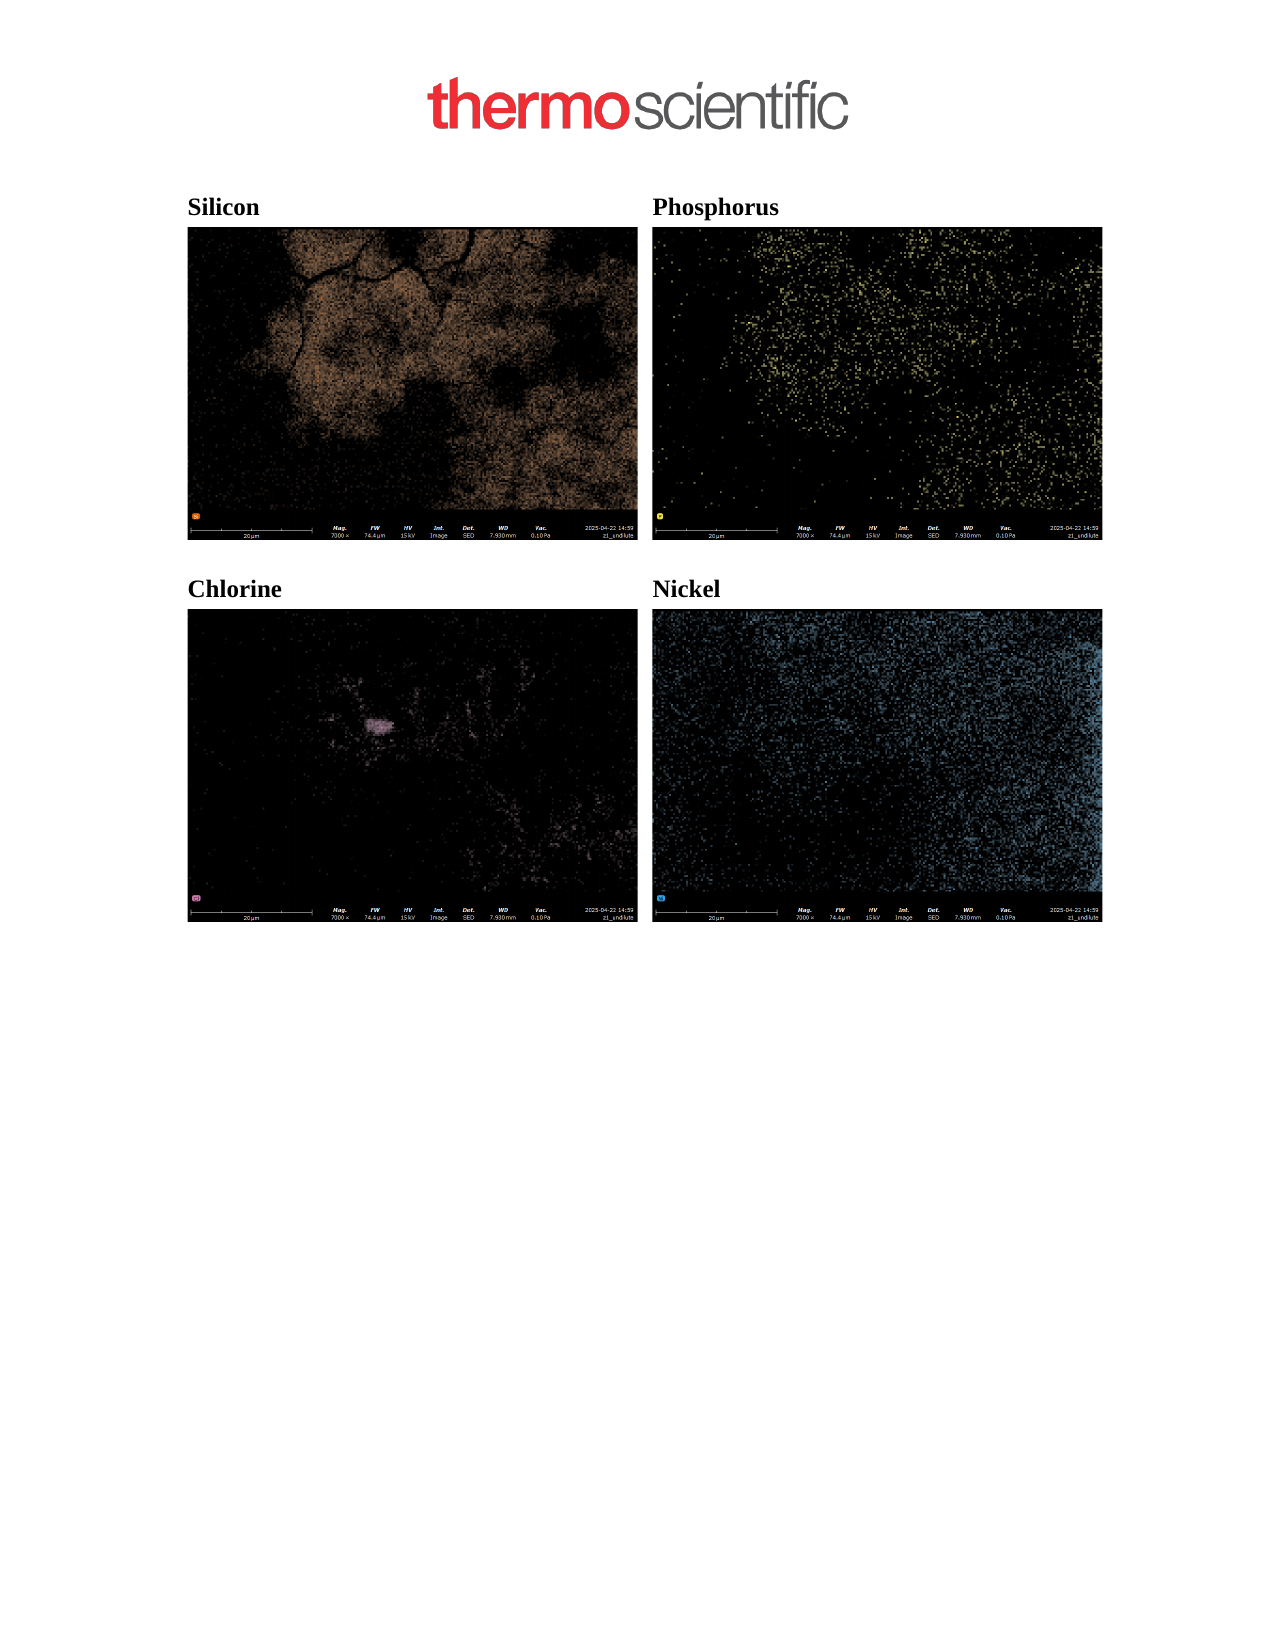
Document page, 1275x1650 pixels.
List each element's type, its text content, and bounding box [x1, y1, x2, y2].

table_header Nickel [653, 574, 1117, 927]
picture [187, 227, 638, 540]
table_header Silicon [188, 192, 652, 545]
table_header Chlorine [188, 574, 652, 927]
table_header Phosphorus [653, 192, 1117, 545]
picture [652, 609, 1103, 922]
picture [395, 44, 880, 161]
picture [652, 227, 1103, 540]
picture [187, 609, 638, 922]
